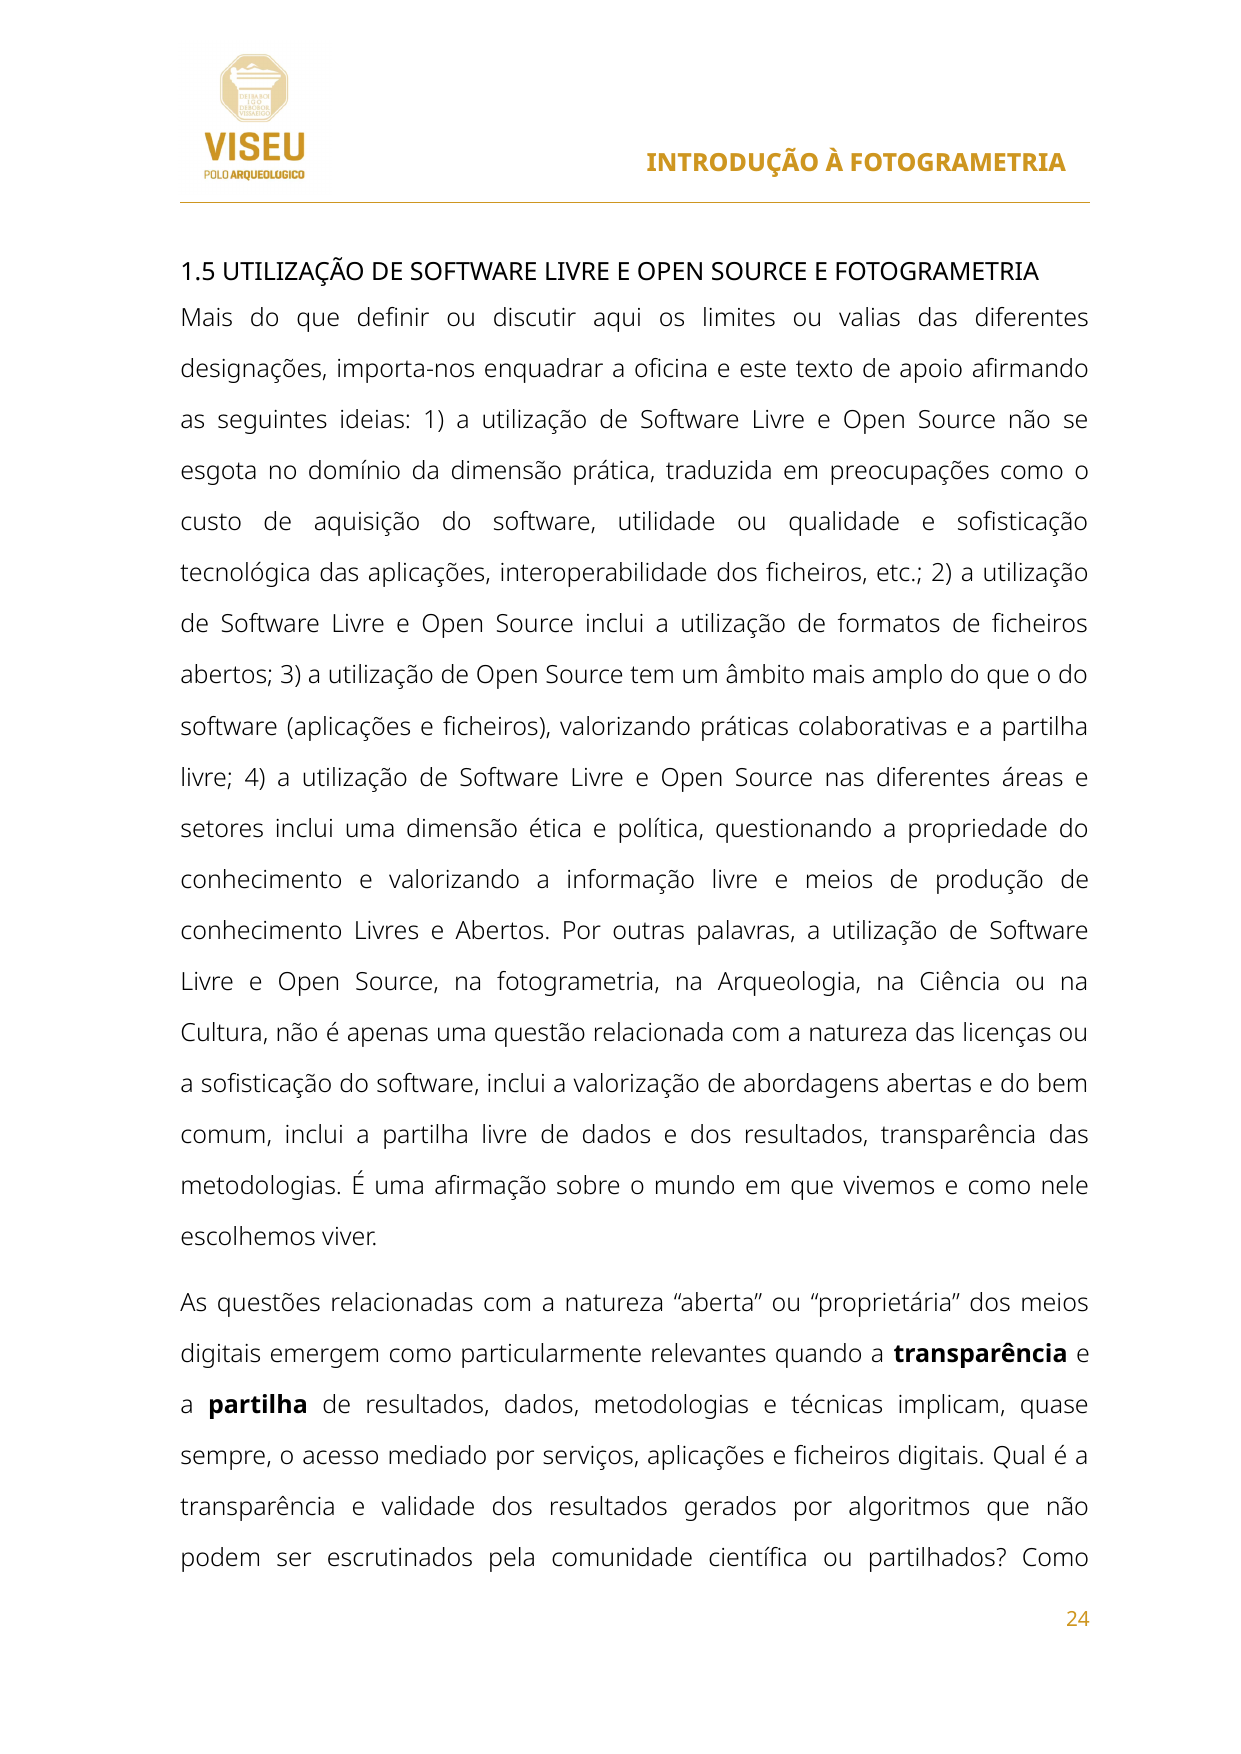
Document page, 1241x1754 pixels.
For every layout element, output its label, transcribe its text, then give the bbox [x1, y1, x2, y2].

text Mais do que definir ou discutir aqui os limites ou valias das diferentes designações, importa-nos enquadrar a oficina e este texto de apoio afirmando as seguintes ideias: 1) a utilização de Software Livre e Open Source não se esgota no domínio da dimensão prática, traduzida em preocupações como o custo de aquisição do software, utilidade ou qualidade e sofisticação tecnológica das aplicações, interoperabilidade dos ficheiros, etc.; 2) a utilização de Software Livre e Open Source inclui a utilização de formatos de ficheiros abertos; 3) a utilização de Open Source tem um âmbito mais amplo do que o do software (aplicações e ficheiros), valorizando práticas colaborativas e a partilha livre; 4) a utilização de Software Livre e Open Source nas diferentes áreas e setores inclui uma dimensão ética e política, questionando a propriedade do conhecimento e valorizando a informação livre e meios de produção de conhecimento Livres e Abertos. Por outras palavras, a utilização de Software Livre e Open Source, na fotogrametria, na Arqueologia, na Ciência ou na Cultura, não é apenas uma questão relacionada com a natureza das licenças ou a sofisticação do software, inclui a valorização de abordagens abertas e do bem comum, inclui a partilha livre de dados e dos resultados, transparência das metodologias. É uma afirmação sobre o mundo em que vivemos e como nele escolhemos viver. [180, 300, 1090, 1253]
text As questões relacionadas com a natureza “aberta” ou “proprietária” dos meios digitais emergem como particularmente relevantes quando a transparência e a partilha de resultados, dados, metodologias e técnicas implicam, quase sempre, o acesso mediado por serviços, aplicações e ficheiros digitais. Qual é a transparência e validade dos resultados gerados por algoritmos que não podem ser escrutinados pela comunidade científica ou partilhados? Como [180, 1284, 1090, 1573]
subtitle 1.5 Utilização de Software Livre e Open Source e Fotogrametria [180, 253, 1090, 287]
